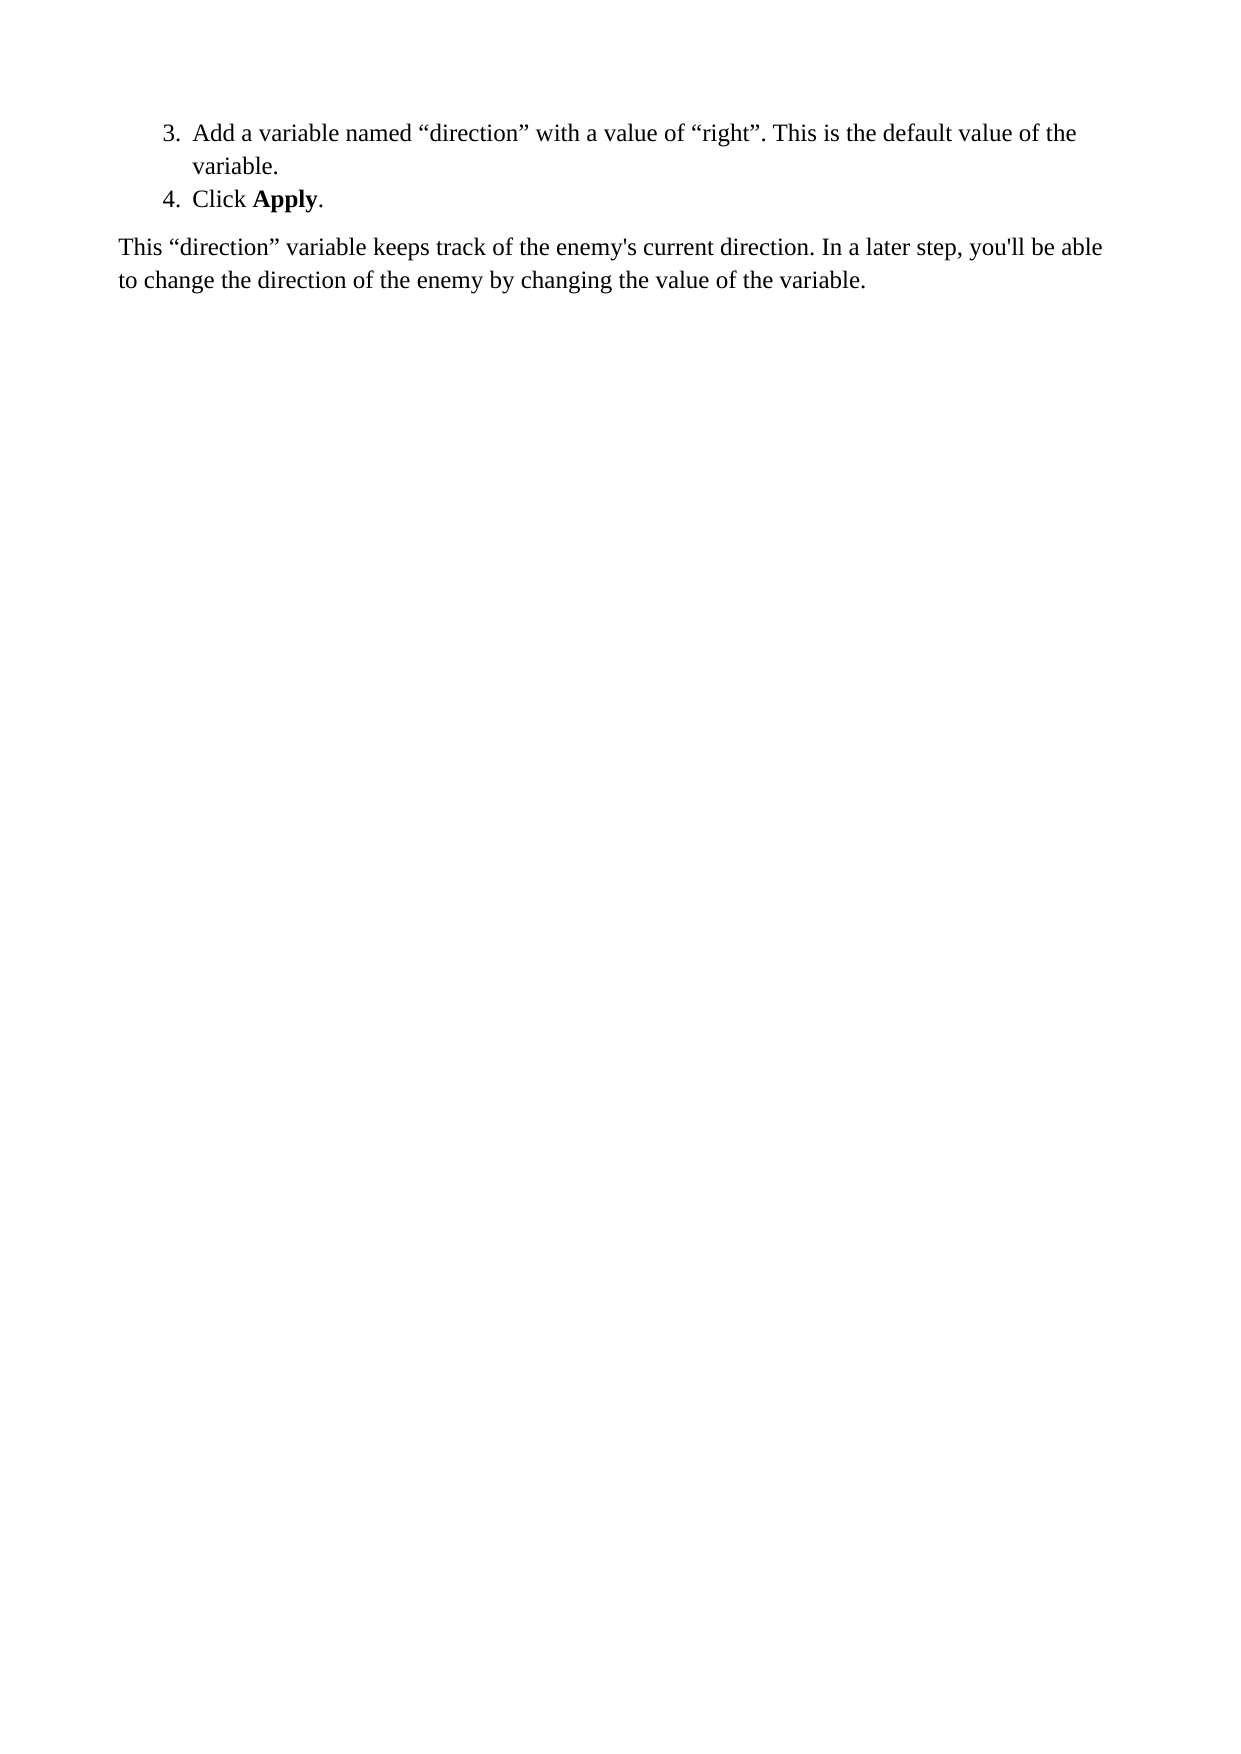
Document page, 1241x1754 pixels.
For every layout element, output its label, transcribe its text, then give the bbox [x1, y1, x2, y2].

list Click Apply. [162, 184, 1122, 213]
list Add a variable named “direction” with a value of “right”. This is the default value of the variable. [162, 118, 1122, 180]
text This “direction” variable keeps track of the enemy's current direction. In a later step, you'll be able to change the direction of the enemy by changing the value of the variable. [118, 232, 1122, 293]
